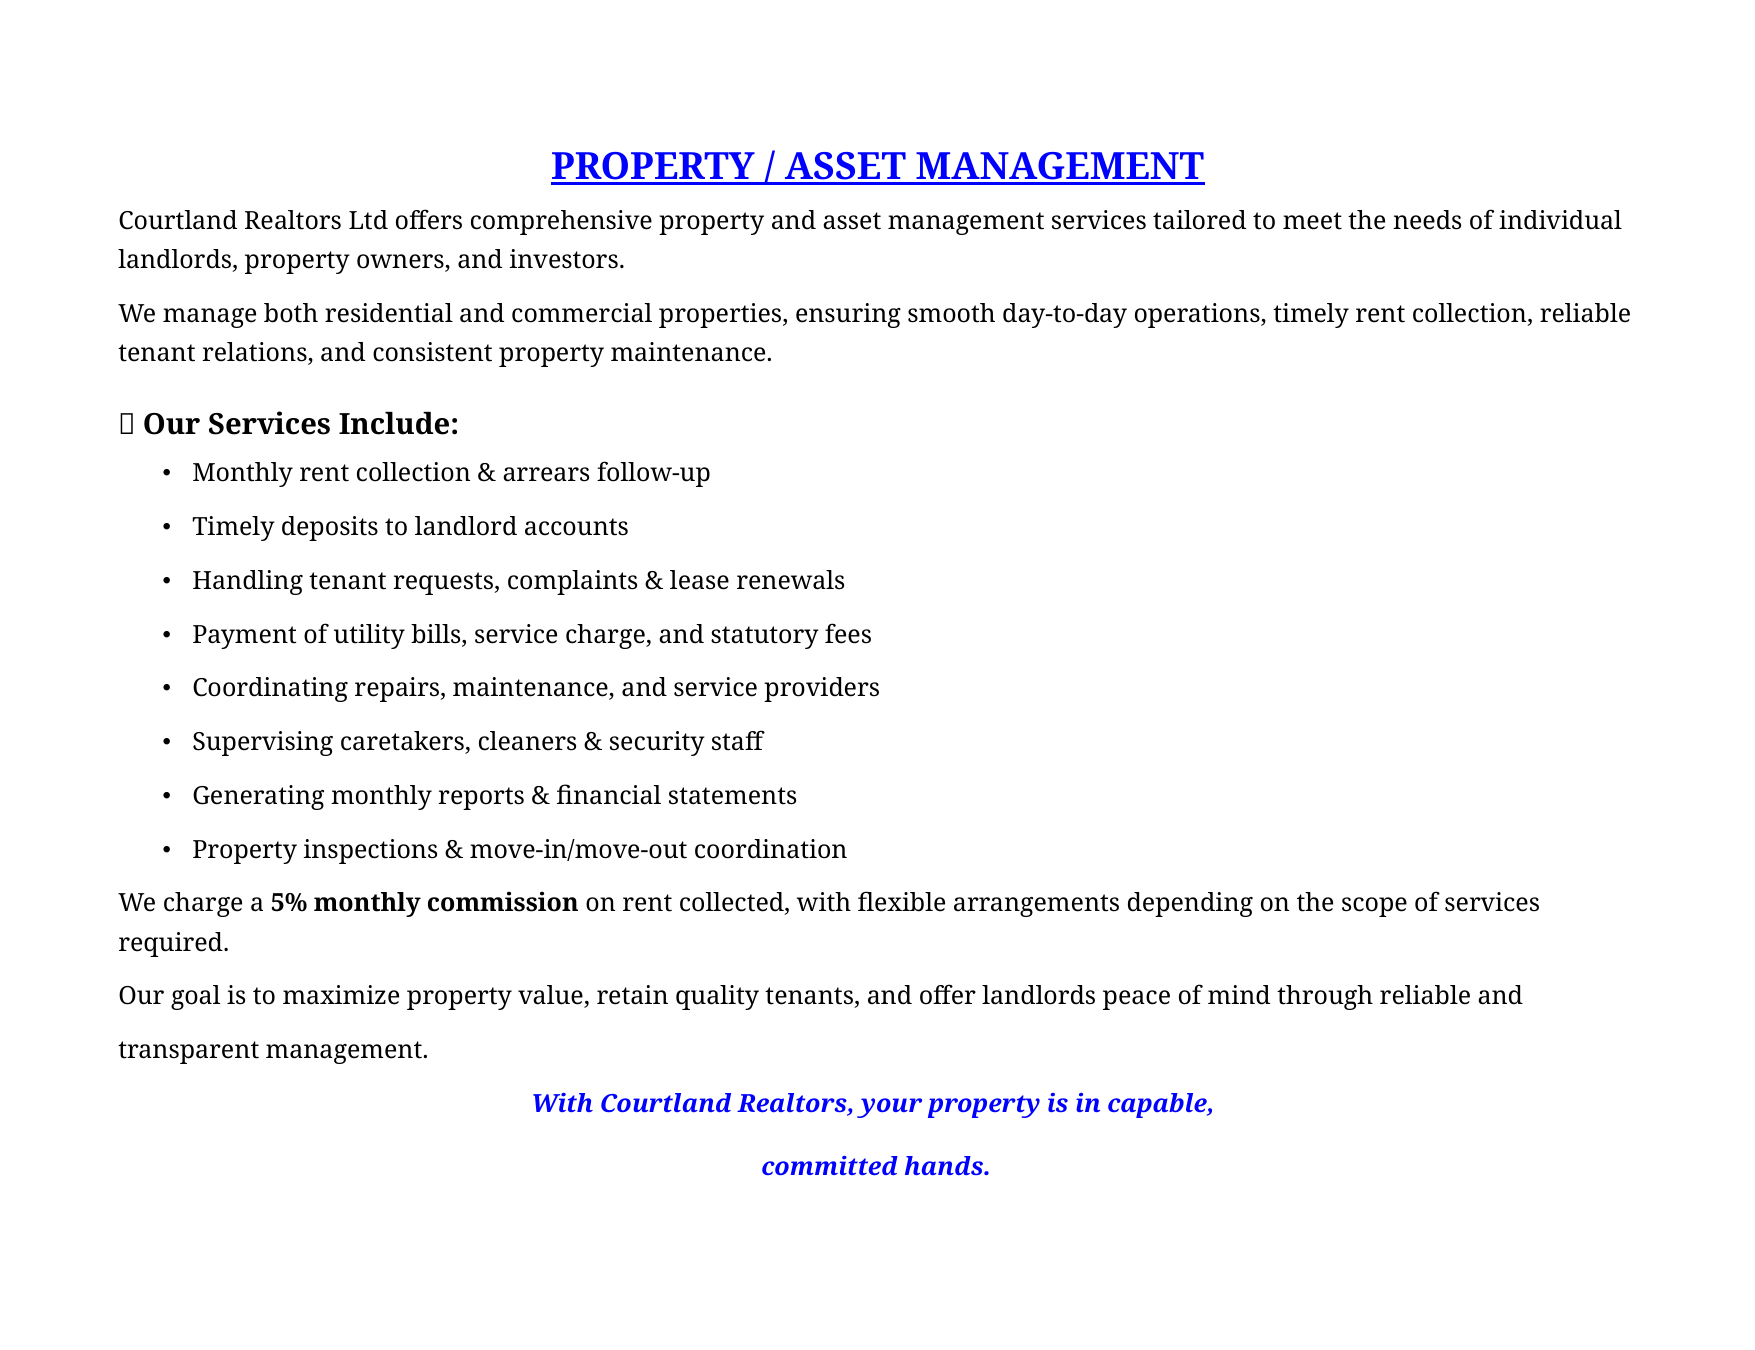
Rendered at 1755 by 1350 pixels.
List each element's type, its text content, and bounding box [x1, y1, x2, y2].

text We manage both residential and commercial properties, ensuring smooth day-to-day operations, timely rent collection, reliable tenant relations, and consistent property maintenance. [118, 295, 1637, 369]
text We charge a 5% monthly commission on rent collected, with flexible arrangements depending on the scope of services required. [118, 885, 1637, 958]
text Our goal is to maximize property value, retain quality tenants, and offer landlords peace of mind through reliable and [118, 978, 1637, 1012]
list Monthly rent collection & arrears follow-up [162, 455, 1637, 489]
list Handling tenant requests, complaints & lease renewals [162, 563, 1637, 597]
list Generating monthly reports & financial statements [162, 778, 1637, 812]
text With Courtland Realtors, your property is in capable, [177, 1086, 1578, 1119]
list Property inspections & move-in/move-out coordination [162, 831, 1637, 865]
text Courtland Realtors Ltd offers comprehensive property and asset management services tailored to meet the needs of individual landlords, property owners, and investors. [118, 202, 1637, 276]
list Coordinating repairs, maintenance, and service providers [162, 670, 1637, 704]
text transparent management. [118, 1032, 1637, 1066]
subtitle PROPERTY / ASSET MANAGEMENT [118, 139, 1637, 190]
subtitle 🔹 Our Services Include: [118, 403, 1637, 443]
list Supervising caretakers, cleaners & security staff [162, 724, 1637, 758]
list Timely deposits to landlord accounts [162, 509, 1637, 543]
list Payment of utility bills, service charge, and statutory fees [162, 616, 1637, 650]
text committed hands. [177, 1149, 1578, 1183]
